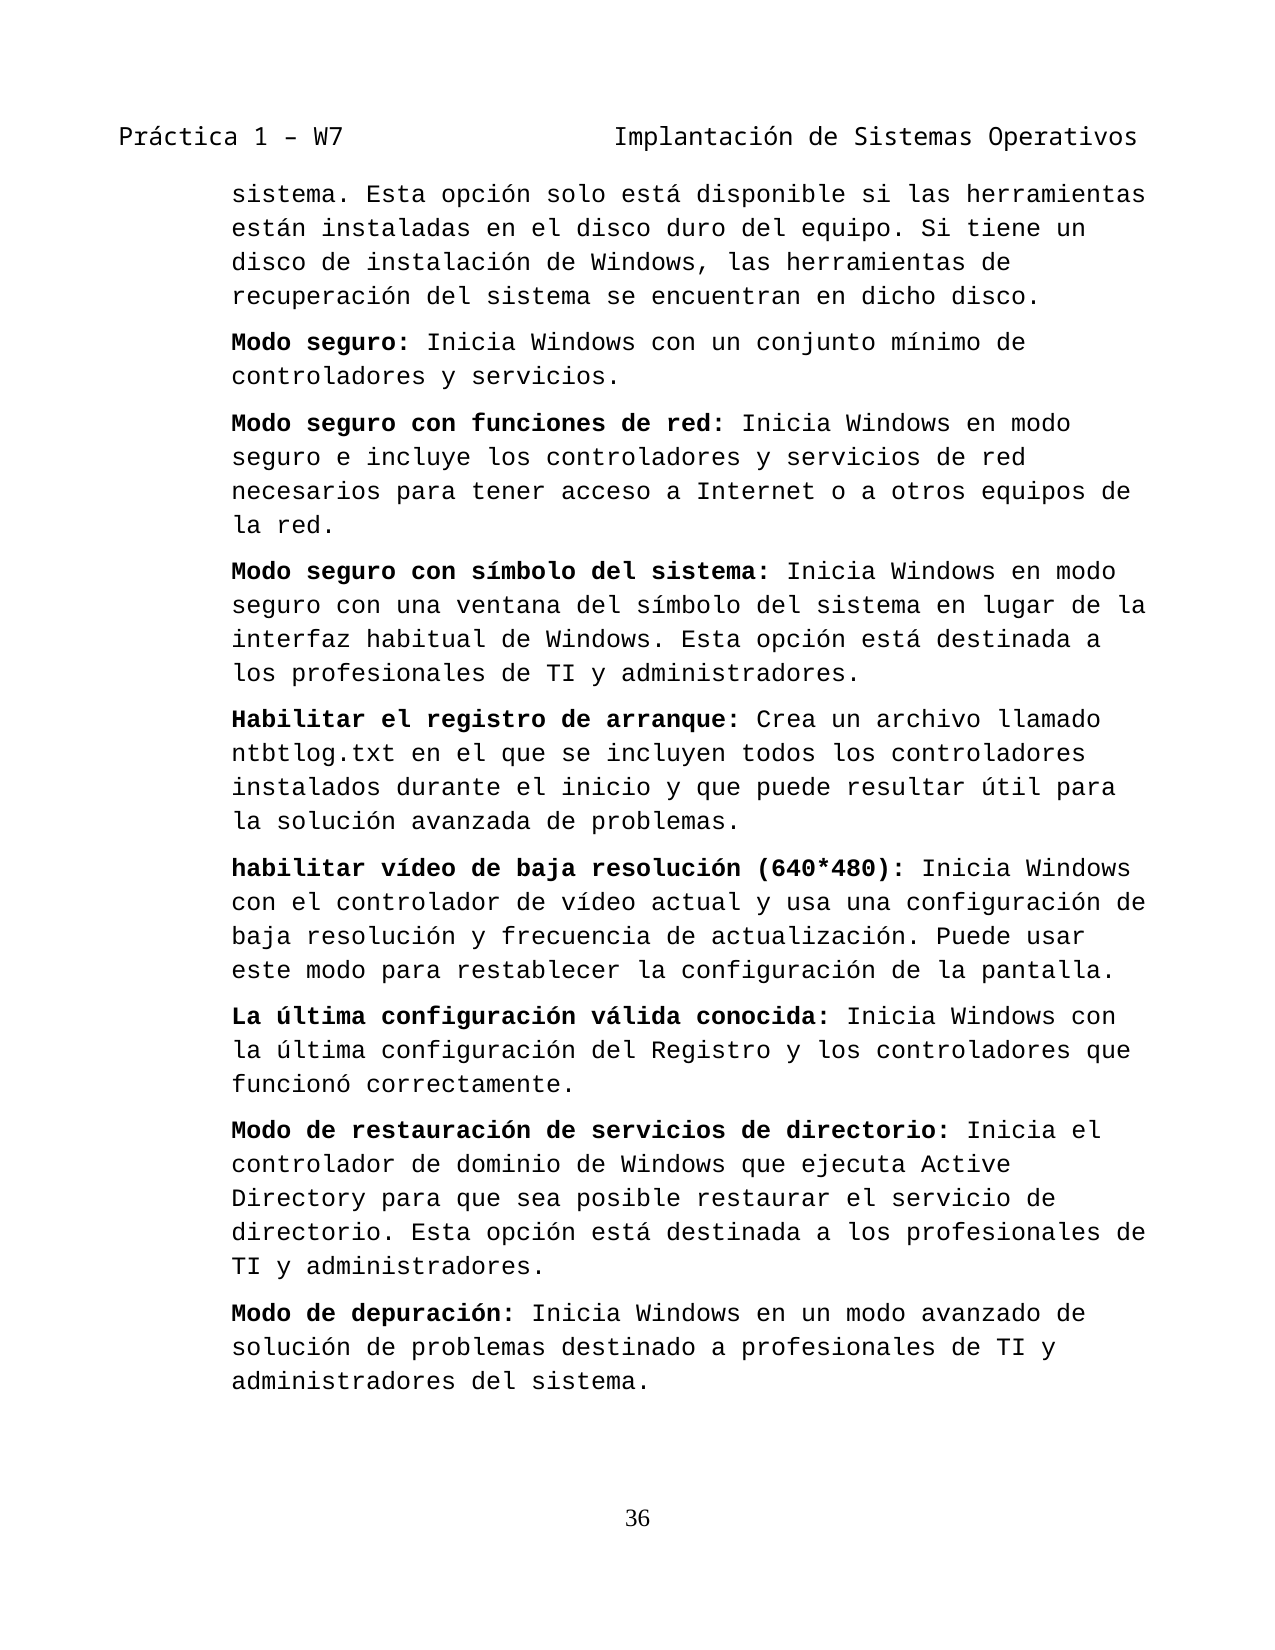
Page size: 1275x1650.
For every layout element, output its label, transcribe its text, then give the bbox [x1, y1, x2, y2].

text Modo de depuración: Inicia Windows en un modo avanzado de solución de problemas destinado a profesionales de TI y administradores del sistema. [231, 1300, 1157, 1397]
text Modo de restauración de servicios de directorio: Inicia el controlador de dominio de Windows que ejecuta Active Directory para que sea posible restaurar el servicio de directorio. Esta opción está destinada a los profesionales de TI y administradores. [231, 1118, 1157, 1282]
text Habilitar el registro de arranque: Crea un archivo llamado ntbtlog.txt en el que se incluyen todos los controladores instalados durante el inicio y que puede resultar útil para la solución avanzada de problemas. [231, 707, 1157, 837]
text La última configuración válida conocida: Inicia Windows con la última configuración del Registro y los controladores que funcionó correctamente. [231, 1004, 1157, 1100]
text sistema. Esta opción solo está disponible si las herramientas están instaladas en el disco duro del equipo. Si tiene un disco de instalación de Windows, las herramientas de recuperación del sistema se encuentran en dicho disco. [231, 182, 1157, 312]
text habilitar vídeo de baja resolución (640*480): Inicia Windows con el controlador de vídeo actual y usa una configuración de baja resolución y frecuencia de actualización. Puede usar este modo para restablecer la configuración de la pantalla. [231, 855, 1157, 986]
text Modo seguro con símbolo del sistema: Inicia Windows en modo seguro con una ventana del símbolo del sistema en lugar de la interfaz habitual de Windows. Esta opción está destinada a los profesionales de TI y administradores. [231, 559, 1157, 689]
text Modo seguro con funciones de red: Inicia Windows en modo seguro e incluye los controladores y servicios de red necesarios para tener acceso a Internet o a otros equipos de la red. [231, 410, 1157, 541]
text Modo seguro: Inicia Windows con un conjunto mínimo de controladores y servicios. [231, 330, 1157, 392]
